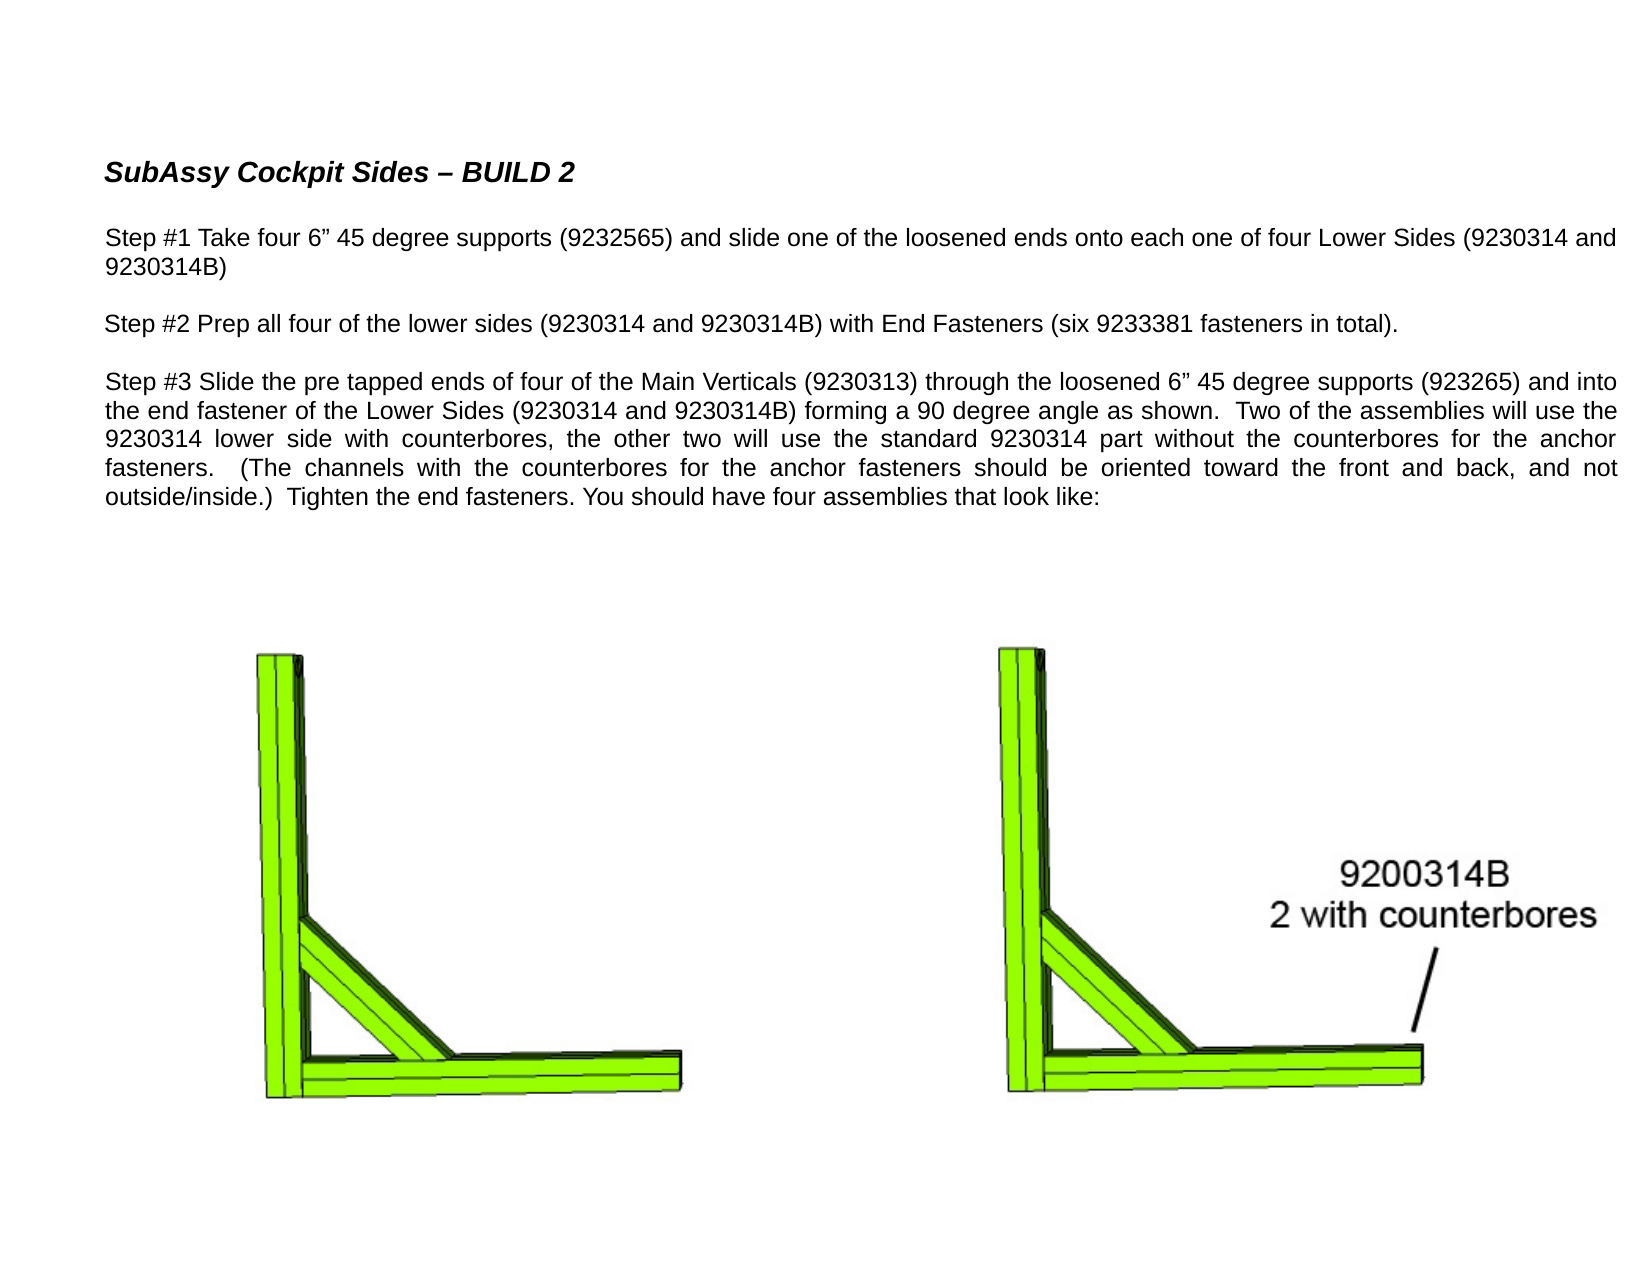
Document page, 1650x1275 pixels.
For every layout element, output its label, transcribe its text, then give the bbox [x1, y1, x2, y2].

subtitle SubAssy Cockpit Sides – BUILD 2 [30, 154, 1620, 188]
text Step #2 Prep all four of the lower sides (9230314 and 9230314B) with End Fasteners (six 9233381 fasteners in total). [30, 309, 1620, 338]
text Step #1 Take four 6” 45 degree supports (9232565) and slide one of the loosened ends onto each one of four Lower Sides (9230314 and 9230314B) [105, 223, 1620, 281]
picture [105, 539, 1650, 1199]
text Step #3 Slide the pre tapped ends of four of the Main Verticals (9230313) through the loosened 6” 45 degree supports (923265) and into the end fastener of the Lower Sides (9230314 and 9230314B) forming a 90 degree angle as shown. Two of the assemblies will use the 9230314 lower side with counterbores, the other two will use the standard 9230314 part without the counterbores for the anchor fasteners. (The channels with the counterbores for the anchor fasteners should be oriented toward the front and back, and not outside/inside.) Tighten the end fasteners. You should have four assemblies that look like: [105, 367, 1620, 511]
